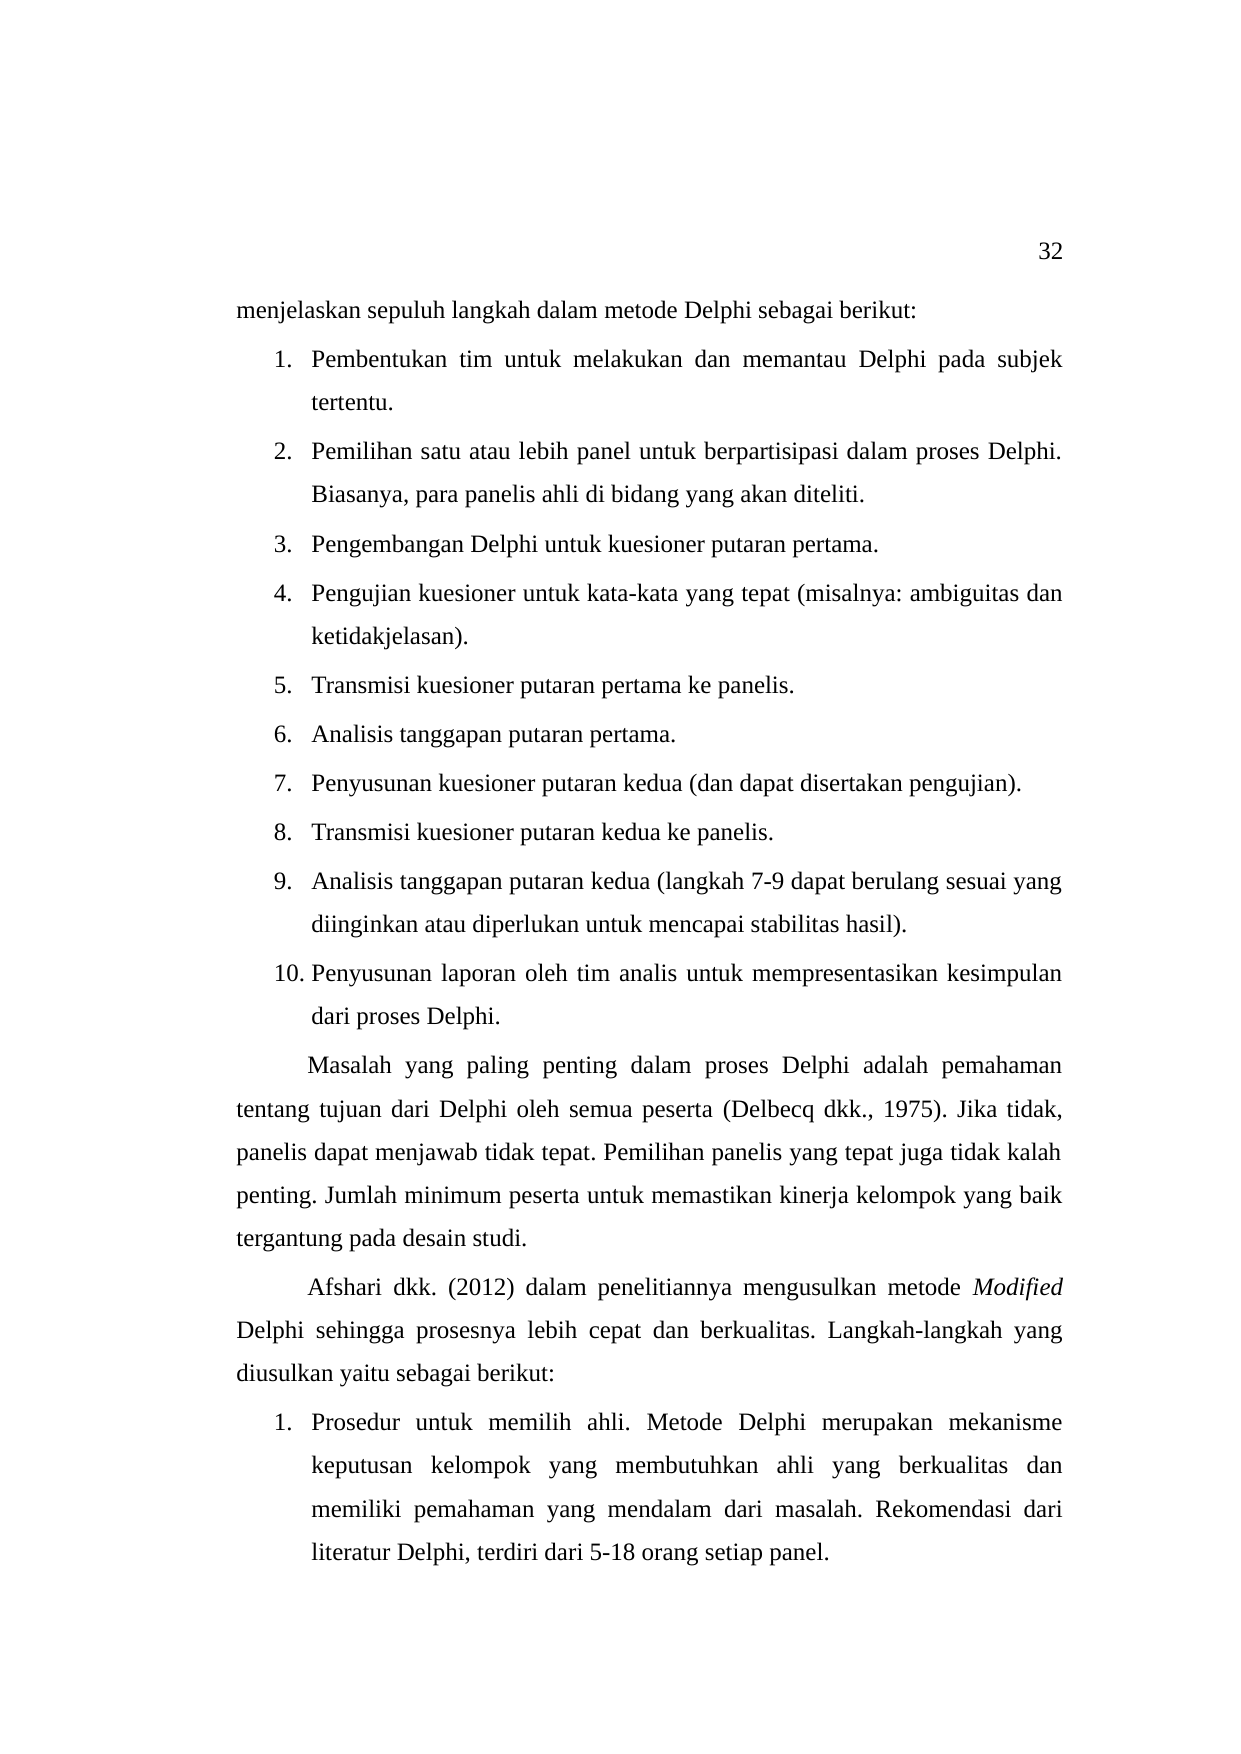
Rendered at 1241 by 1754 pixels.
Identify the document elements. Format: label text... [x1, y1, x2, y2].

list Transmisi kuesioner putaran pertama ke panelis. [274, 670, 1063, 699]
text Masalah yang paling penting dalam proses Delphi adalah pemahaman tentang tujuan dari Delphi oleh semua peserta (Delbecq dkk., 1975). Jika tidak, panelis dapat menjawab tidak tepat. Pemilihan panelis yang tepat juga tidak kalah penting. Jumlah minimum peserta untuk memastikan kinerja kelompok yang baik tergantung pada desain studi. [236, 1051, 1063, 1252]
list Penyusunan kuesioner putaran kedua (dan dapat disertakan pengujian). [274, 768, 1063, 797]
list Pengembangan Delphi untuk kuesioner putaran pertama. [274, 529, 1063, 557]
list Analisis tanggapan putaran pertama. [274, 719, 1063, 748]
text menjelaskan sepuluh langkah dalam metode Delphi sebagai berikut: [236, 295, 1063, 324]
list Prosedur untuk memilih ahli. Metode Delphi merupakan mekanisme keputusan kelompok yang membutuhkan ahli yang berkualitas dan memiliki pemahaman yang mendalam dari masalah. Rekomendasi dari literatur Delphi, terdiri dari 5-18 orang setiap panel. [274, 1407, 1063, 1566]
list Analisis tanggapan putaran kedua (langkah 7-9 dapat berulang sesuai yang diinginkan atau diperlukan untuk mencapai stabilitas hasil). [274, 866, 1063, 938]
list Pemilihan satu atau lebih panel untuk berpartisipasi dalam proses Delphi. Biasanya, para panelis ahli di bidang yang akan diteliti. [274, 436, 1063, 508]
list Pengujian kuesioner untuk kata-kata yang tepat (misalnya: ambiguitas dan ketidakjelasan). [274, 578, 1063, 649]
list Penyusunan laporan oleh tim analis untuk mempresentasikan kesimpulan dari proses Delphi. [274, 958, 1063, 1030]
list Pembentukan tim untuk melakukan dan memantau Delphi pada subjek tertentu. [274, 344, 1063, 416]
list Transmisi kuesioner putaran kedua ke panelis. [274, 817, 1063, 846]
text Afshari dkk. (2012) dalam penelitiannya mengusulkan metode Modified Delphi sehingga prosesnya lebih cepat dan berkualitas. Langkah-langkah yang diusulkan yaitu sebagai berikut: [236, 1272, 1063, 1387]
